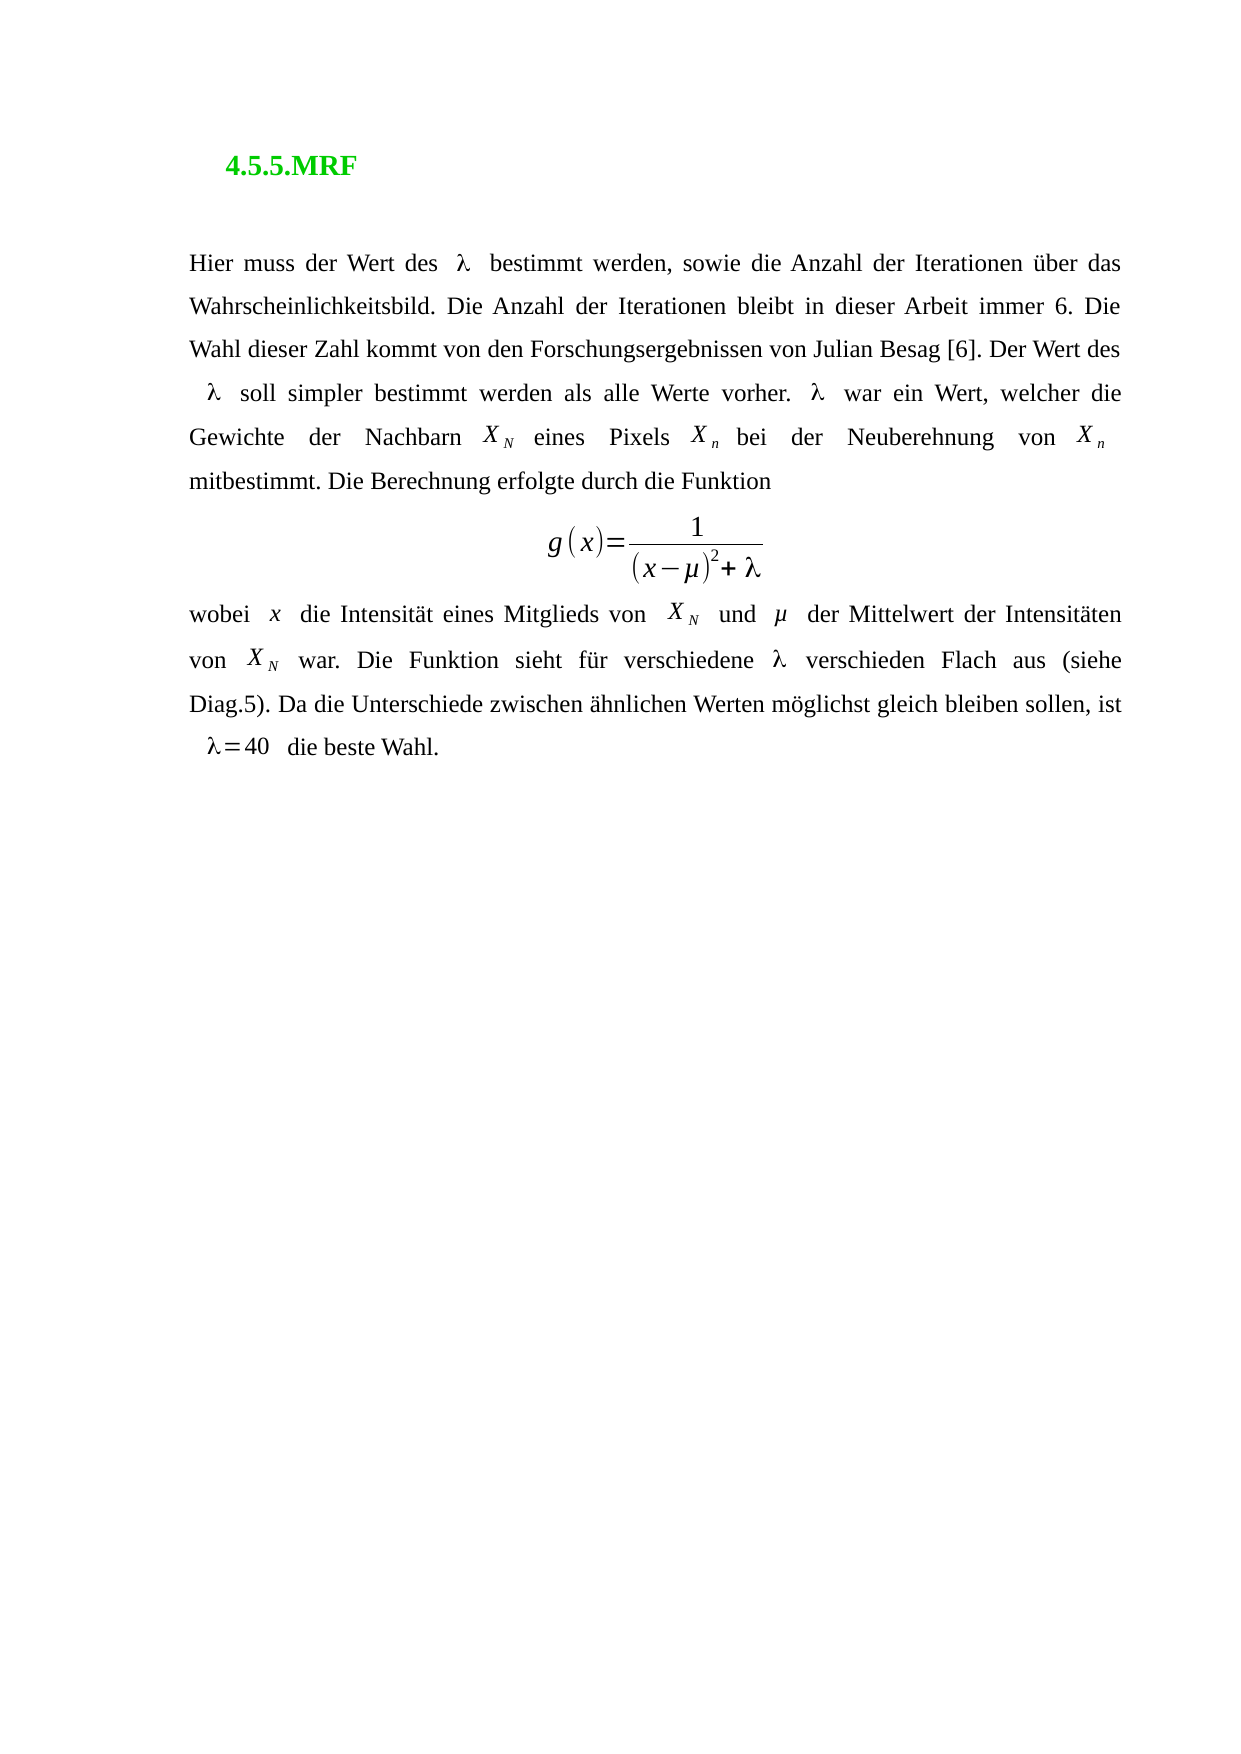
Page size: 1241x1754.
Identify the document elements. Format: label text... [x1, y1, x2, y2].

text wobeidie Intensität eines Mitglieds vonundder Mittelwert der Intensitäten vonwar. Die Funktion sieht für verschiedeneverschieden Flach aus (siehe Diag.5). Da die Unterschiede zwischen ähnlichen Werten möglichst gleich bleiben sollen, istdie beste Wahl. [189, 598, 1122, 761]
text Hier muss der Wert desbestimmt werden, sowie die Anzahl der Iterationen über das Wahrscheinlichkeitsbild. Die Anzahl der Iterationen bleibt in dieser Arbeit immer 6. Die Wahl dieser Zahl kommt von den Forschungsergebnissen von Julian Besag [6]. Der Wert dessoll simpler bestimmt werden als alle Werte vorher.war ein Wert, welcher die Gewichte der Nachbarneines Pixelsbei der Neuberehnung vonmitbestimmt. Die Berechnung erfolgte durch die Funktion [189, 248, 1122, 495]
text 4.5.5.MRF [189, 148, 1122, 181]
